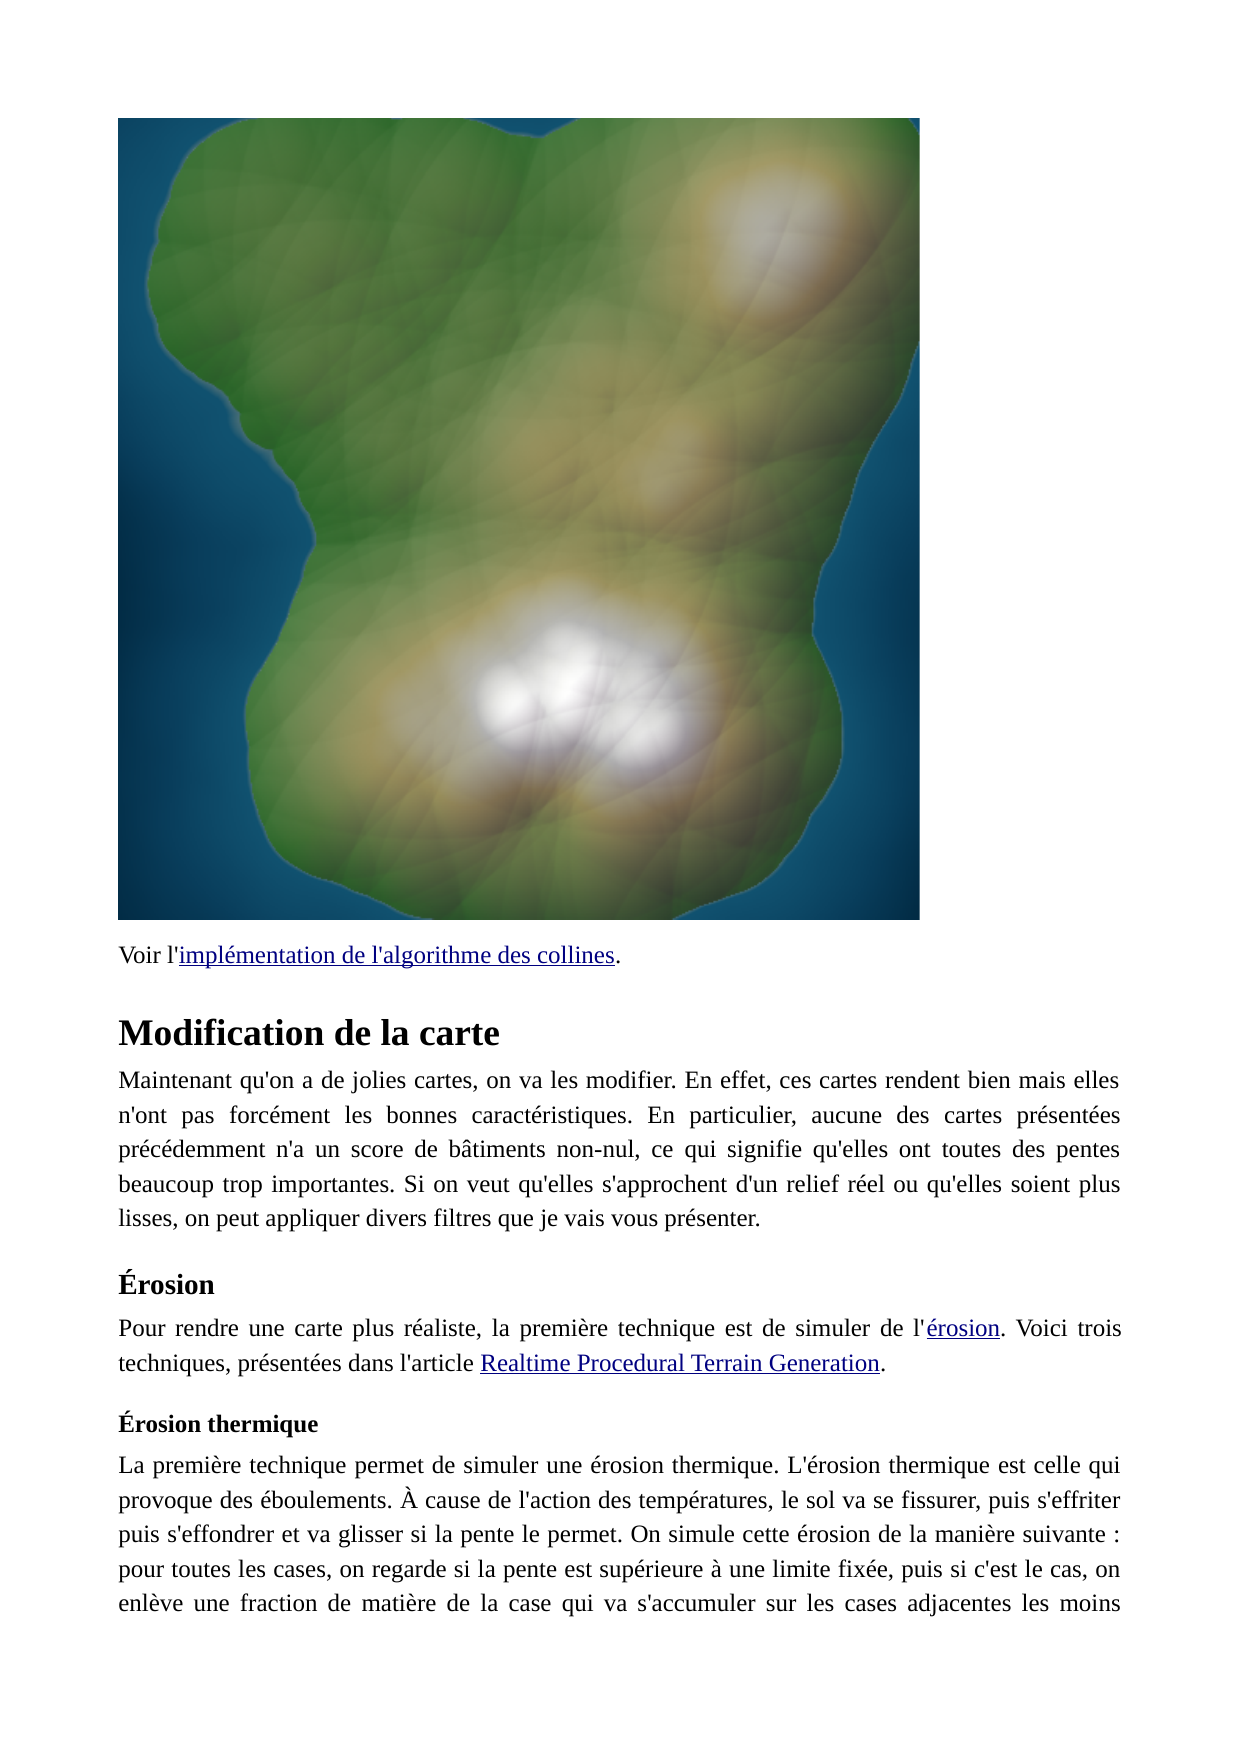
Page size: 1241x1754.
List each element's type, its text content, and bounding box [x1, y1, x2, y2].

text La première technique permet de simuler une érosion thermique. L'érosion thermique est celle qui provoque des éboulements. À cause de l'action des températures, le sol va se fissurer, puis s'effriter puis s'effondrer et va glisser si la pente le permet. On simule cette érosion de la manière suivante : pour toutes les cases, on regarde si la pente est supérieure à une limite fixée, puis si c'est le cas, on enlève une fraction de matière de la case qui va s'accumuler sur les cases adjacentes les moins [118, 1450, 1122, 1617]
text Maintenant qu'on a de jolies cartes, on va les modifier. En effet, ces cartes rendent bien mais elles n'ont pas forcément les bonnes caractéristiques. En particulier, aucune des cartes présentées précédemment n'a un score de bâtiments non-nul, ce qui signifie qu'elles ont toutes des pentes beaucoup trop importantes. Si on veut qu'elles s'approchent d'un relief réel ou qu'elles soient plus lisses, on peut appliquer divers filtres que je vais vous présenter. [118, 1066, 1122, 1232]
subtitle Modification de la carte [118, 1010, 1122, 1053]
subtitle Érosion thermique [118, 1409, 1122, 1438]
picture [118, 118, 920, 920]
text Voir l'implémentation de l'algorithme des collines. [118, 940, 1122, 969]
text Pour rendre une carte plus réaliste, la première technique est de simuler de l'érosion. Voici trois techniques, présentées dans l'article Realtime Procedural Terrain Generation. [118, 1313, 1122, 1376]
subtitle Érosion [118, 1267, 1122, 1301]
